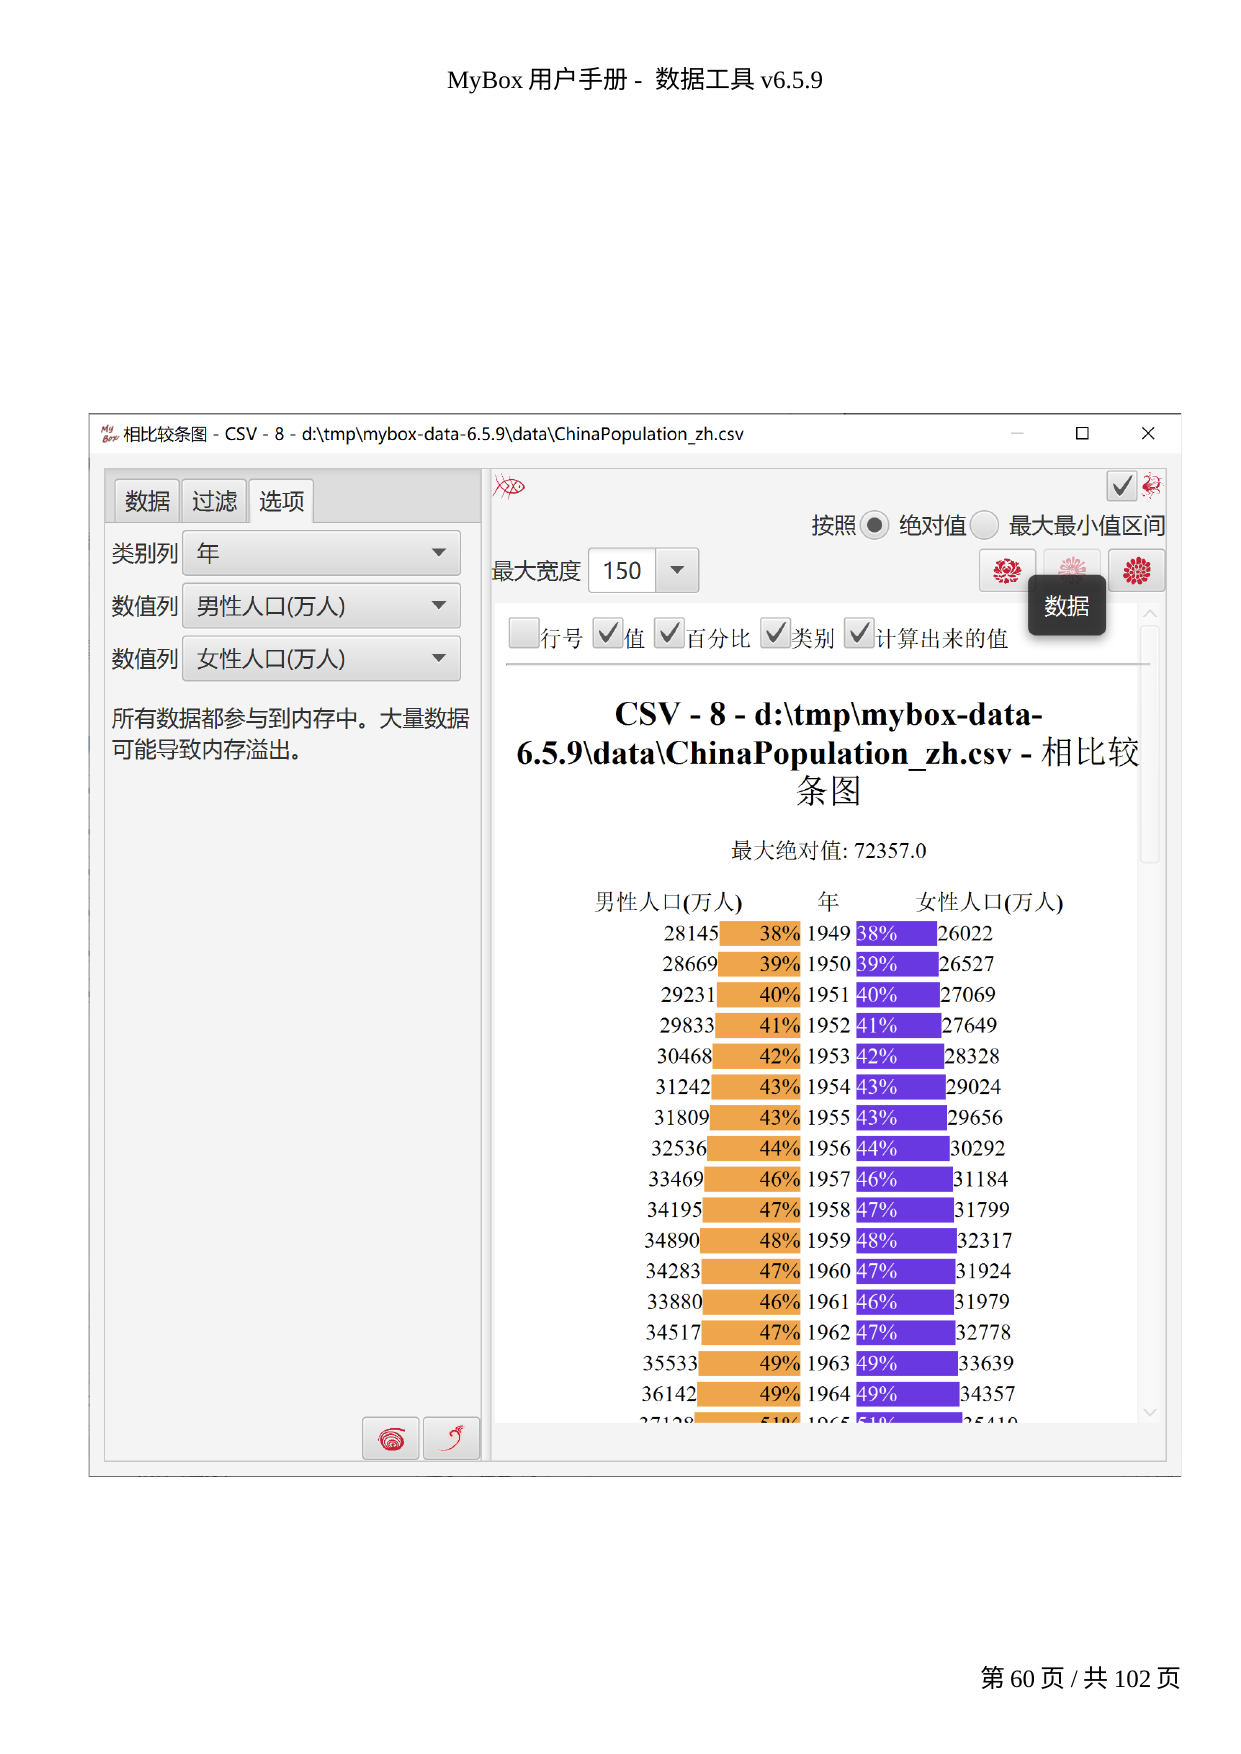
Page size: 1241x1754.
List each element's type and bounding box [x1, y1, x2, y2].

picture [88, 413, 1182, 1477]
